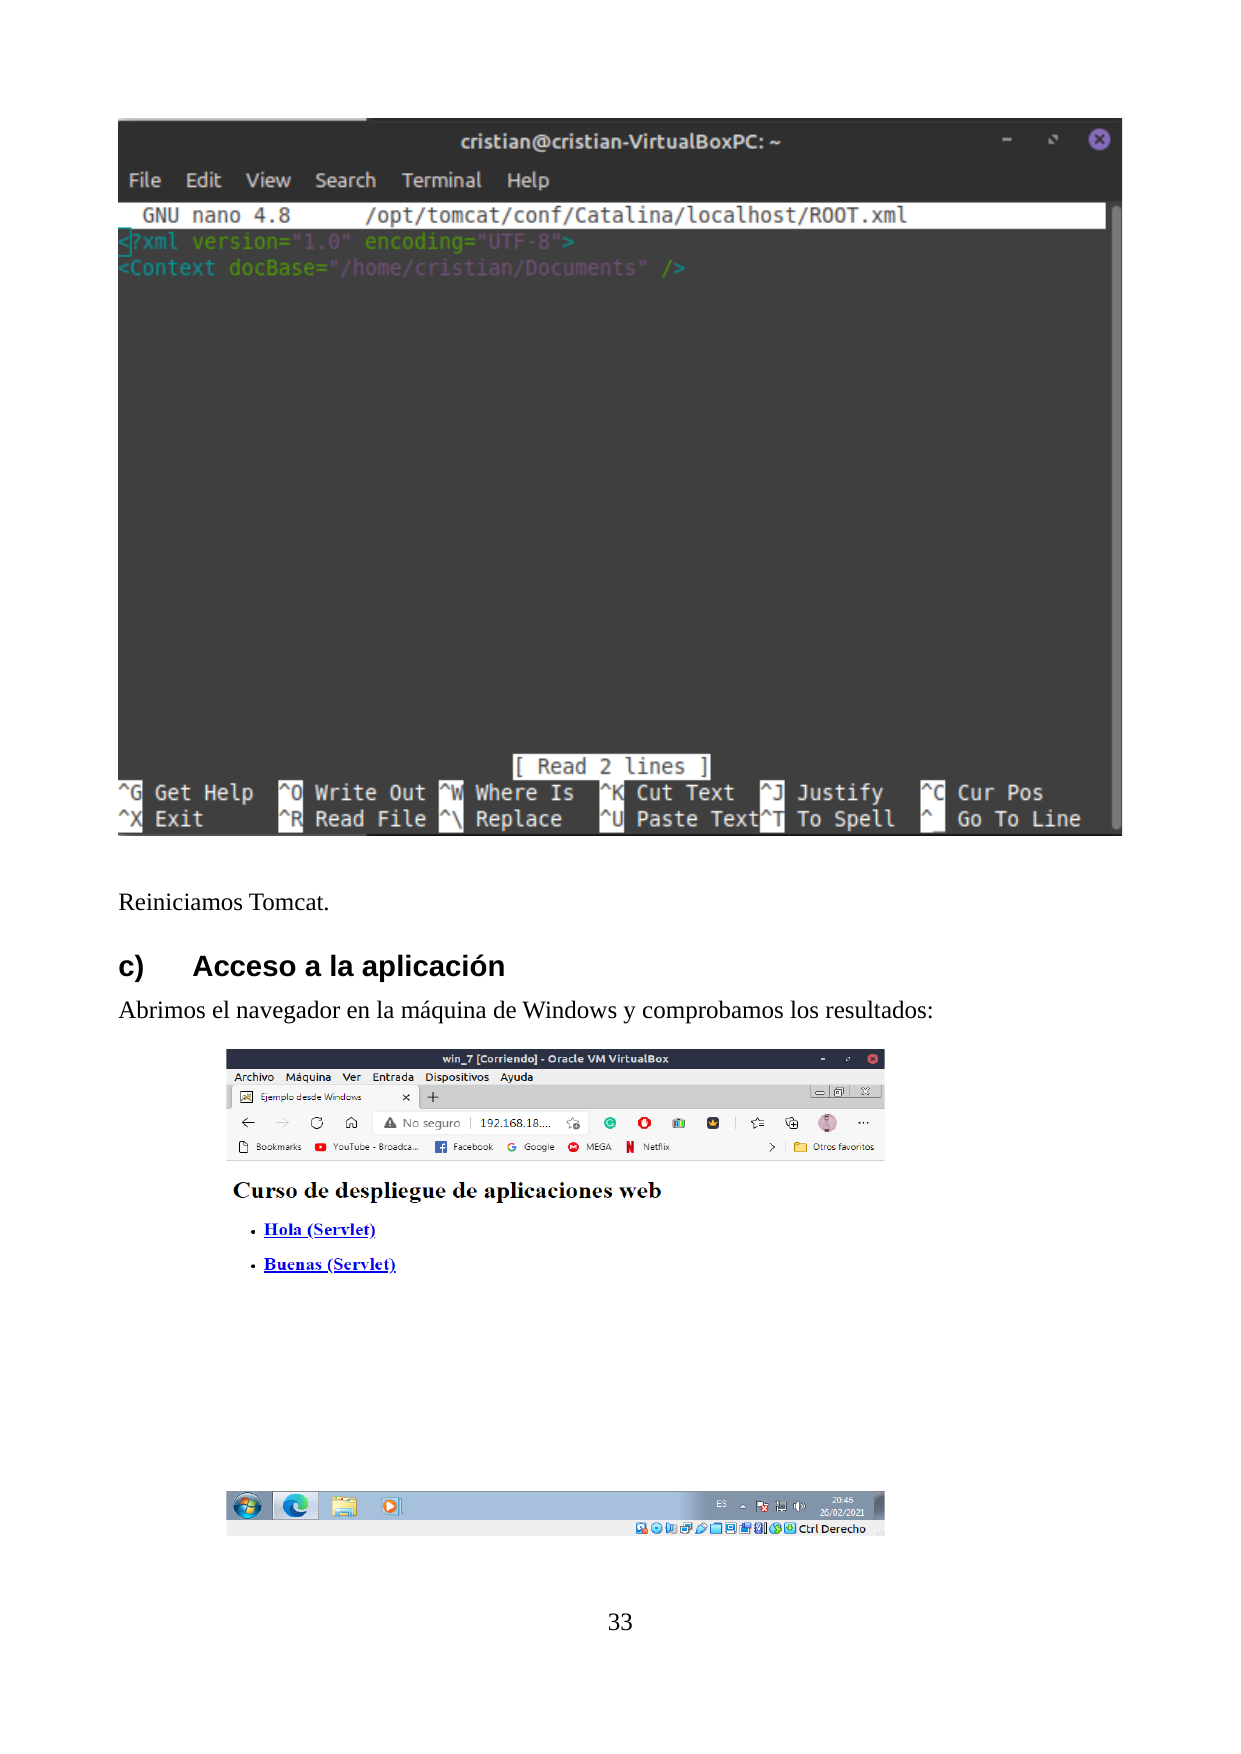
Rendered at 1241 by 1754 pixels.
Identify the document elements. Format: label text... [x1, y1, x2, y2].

picture [226, 1049, 885, 1536]
picture [118, 118, 1123, 836]
text Abrimos el navegador en la máquina de Windows y comprobamos los resultados: [118, 996, 1122, 1024]
subtitle Acceso a la aplicación [118, 949, 1122, 983]
text Reiniciamos Tomcat. [118, 887, 1122, 916]
